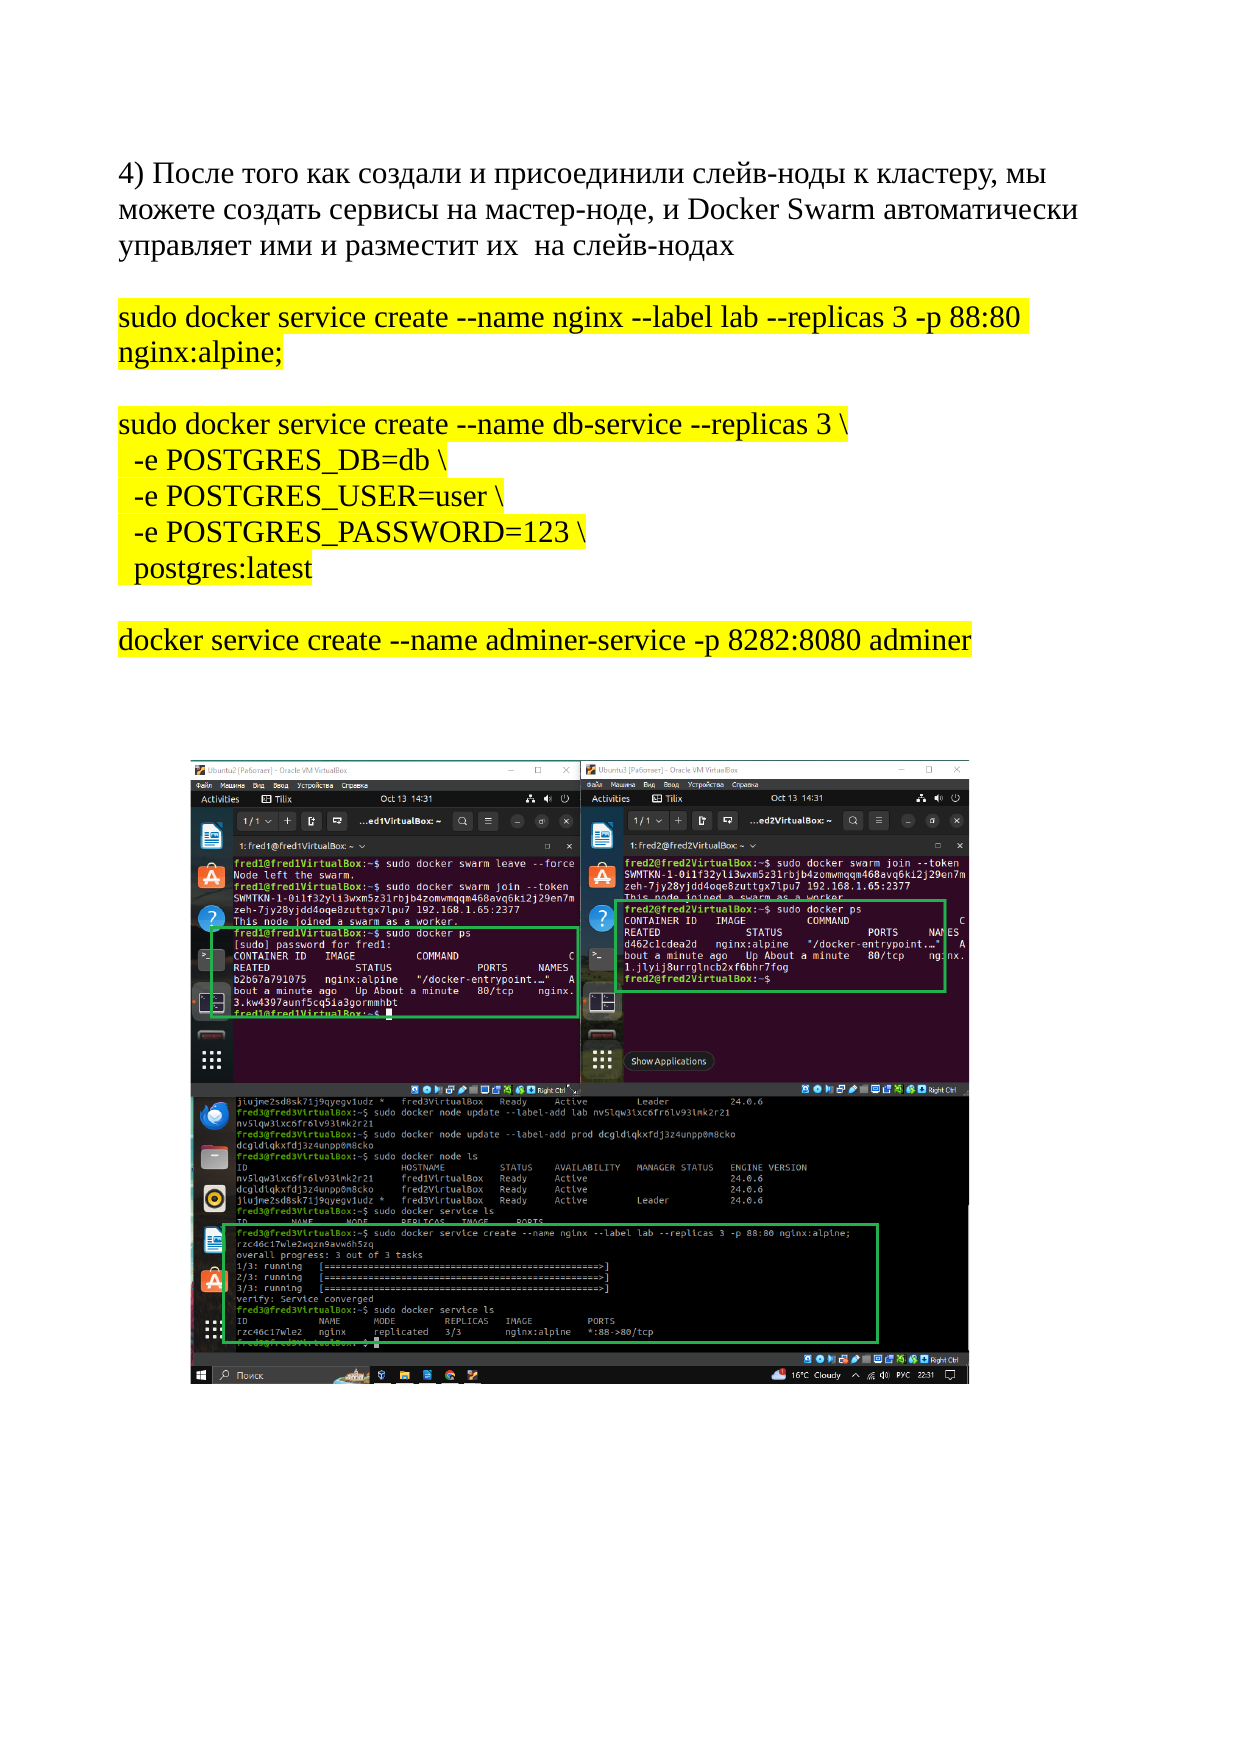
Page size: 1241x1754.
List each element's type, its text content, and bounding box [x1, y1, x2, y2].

text 4) После того как создали и присоединили слейв-ноды к кластеру, мы можете создать сервисы на мастер-ноде, и Docker Swarm автоматически управляет ими и разместит их на слейв-нодах [118, 154, 1122, 262]
text sudo docker service create --name db-service --replicas 3 \ [118, 406, 1122, 442]
text -e POSTGRES_USER=user \ [118, 477, 1122, 513]
text sudo docker service create --name nginx --label lab --replicas 3 -p 88:80 nginx:alpine; [118, 298, 1122, 370]
text postgres:latest [118, 549, 1122, 585]
picture [190, 760, 970, 1384]
text -e POSTGRES_PASSWORD=123 \ [118, 513, 1122, 549]
text docker service create --name adminer-service -p 8282:8080 adminer [118, 621, 1122, 657]
text -e POSTGRES_DB=db \ [118, 442, 1122, 477]
